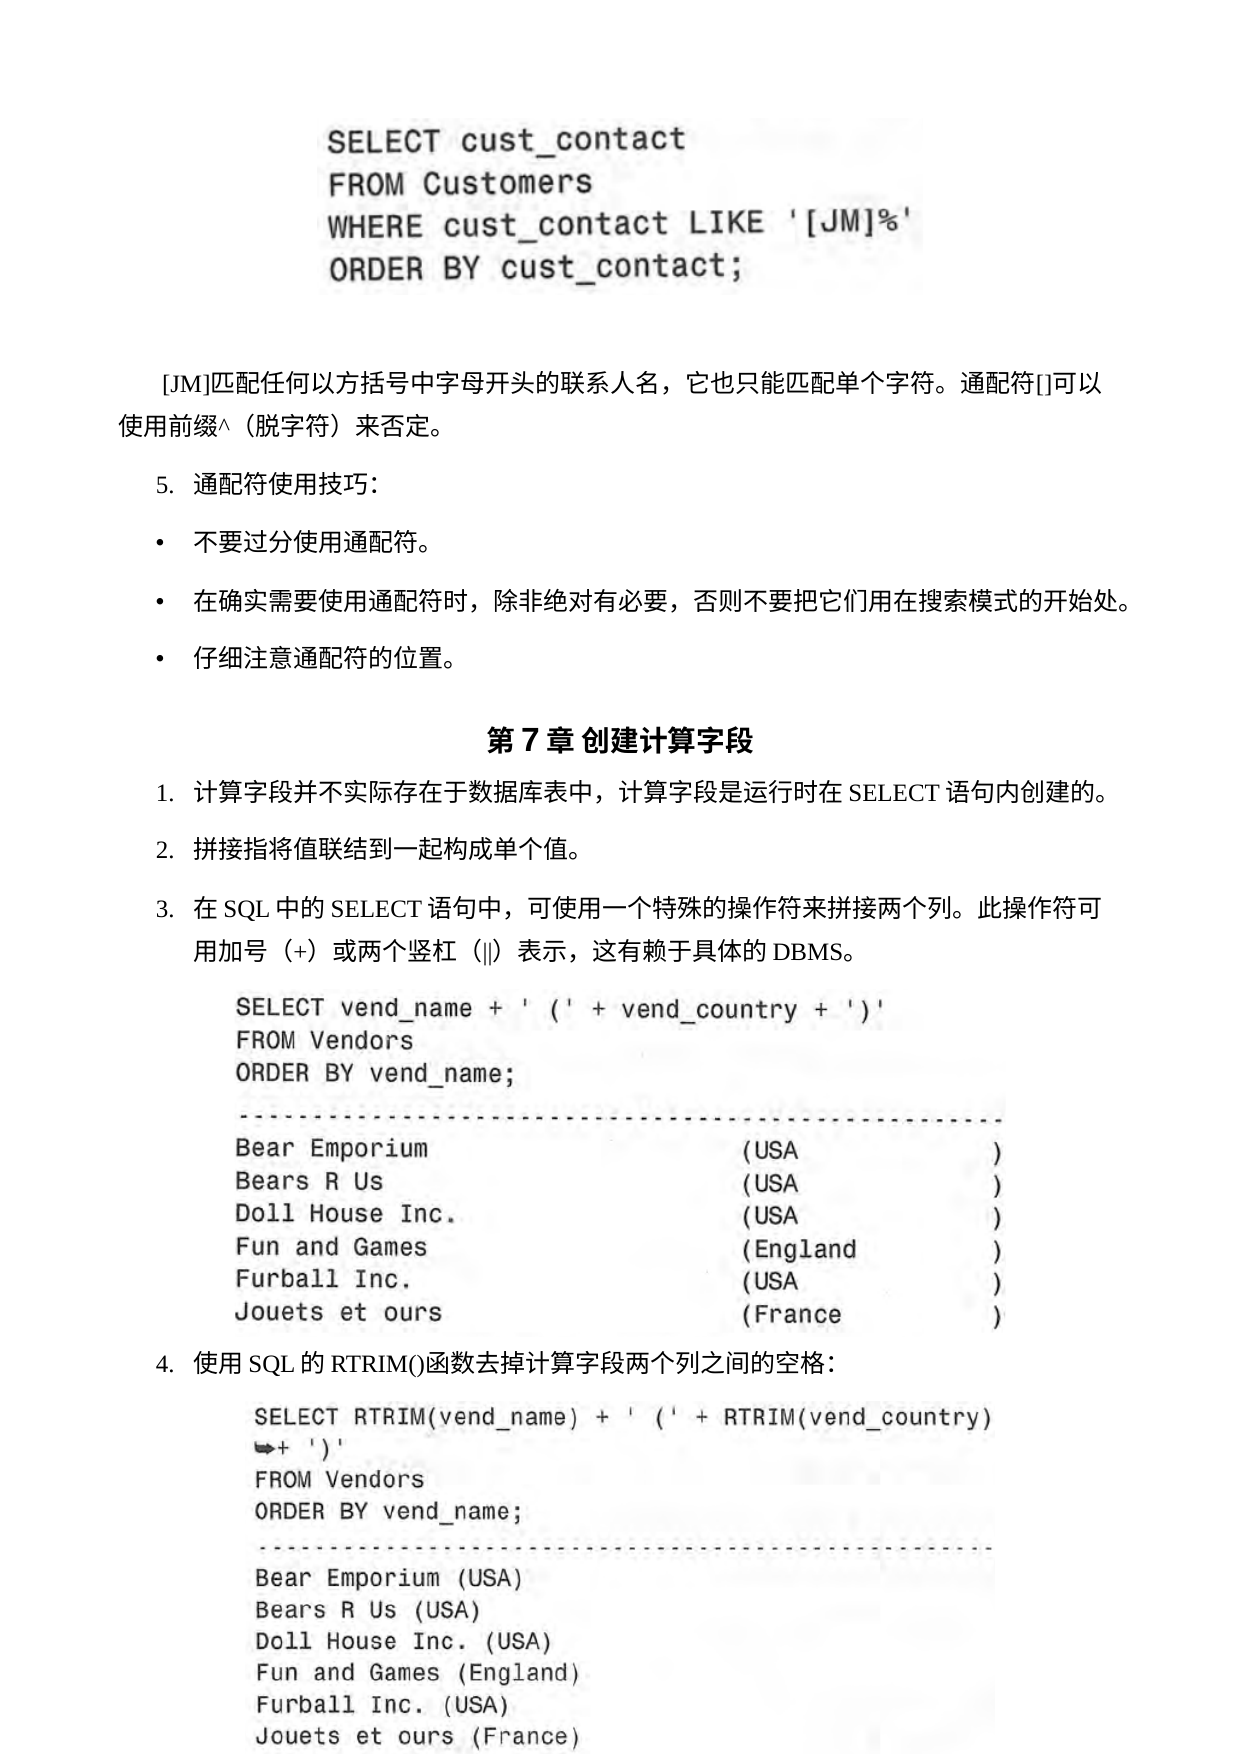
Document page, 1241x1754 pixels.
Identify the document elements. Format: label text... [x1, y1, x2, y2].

list 拼接指将值联结到一起构成单个值。 [156, 830, 1122, 866]
list 仔细注意通配符的位置。 [156, 639, 1122, 675]
text [JM]匹配任何以方括号中字母开头的联系人名，它也只能匹配单个字符。通配符[]可以使用前缀^（脱字符）来否定。 [118, 363, 1122, 443]
list 通配符使用技巧： [156, 465, 1122, 501]
list 使用SQL的RTRIM()函数去掉计算字段两个列之间的空格： [156, 989, 1122, 1379]
subtitle 第7章 创建计算字段 [118, 718, 1122, 759]
picture [234, 989, 1006, 1337]
list 在确实需要使用通配符时，除非绝对有必要，否则不要把它们用在搜索模式的开始处。 [156, 581, 1122, 617]
picture [245, 1401, 995, 1754]
picture [317, 118, 924, 295]
list 不要过分使用通配符。 [156, 523, 1122, 559]
list 计算字段并不实际存在于数据库表中，计算字段是运行时在SELECT语句内创建的。 [156, 772, 1122, 808]
list 在SQL中的SELECT语句中，可使用一个特殊的操作符来拼接两个列。此操作符可用加号（+）或两个竖杠（||）表示，这有赖于具体的DBMS。 [156, 888, 1122, 968]
